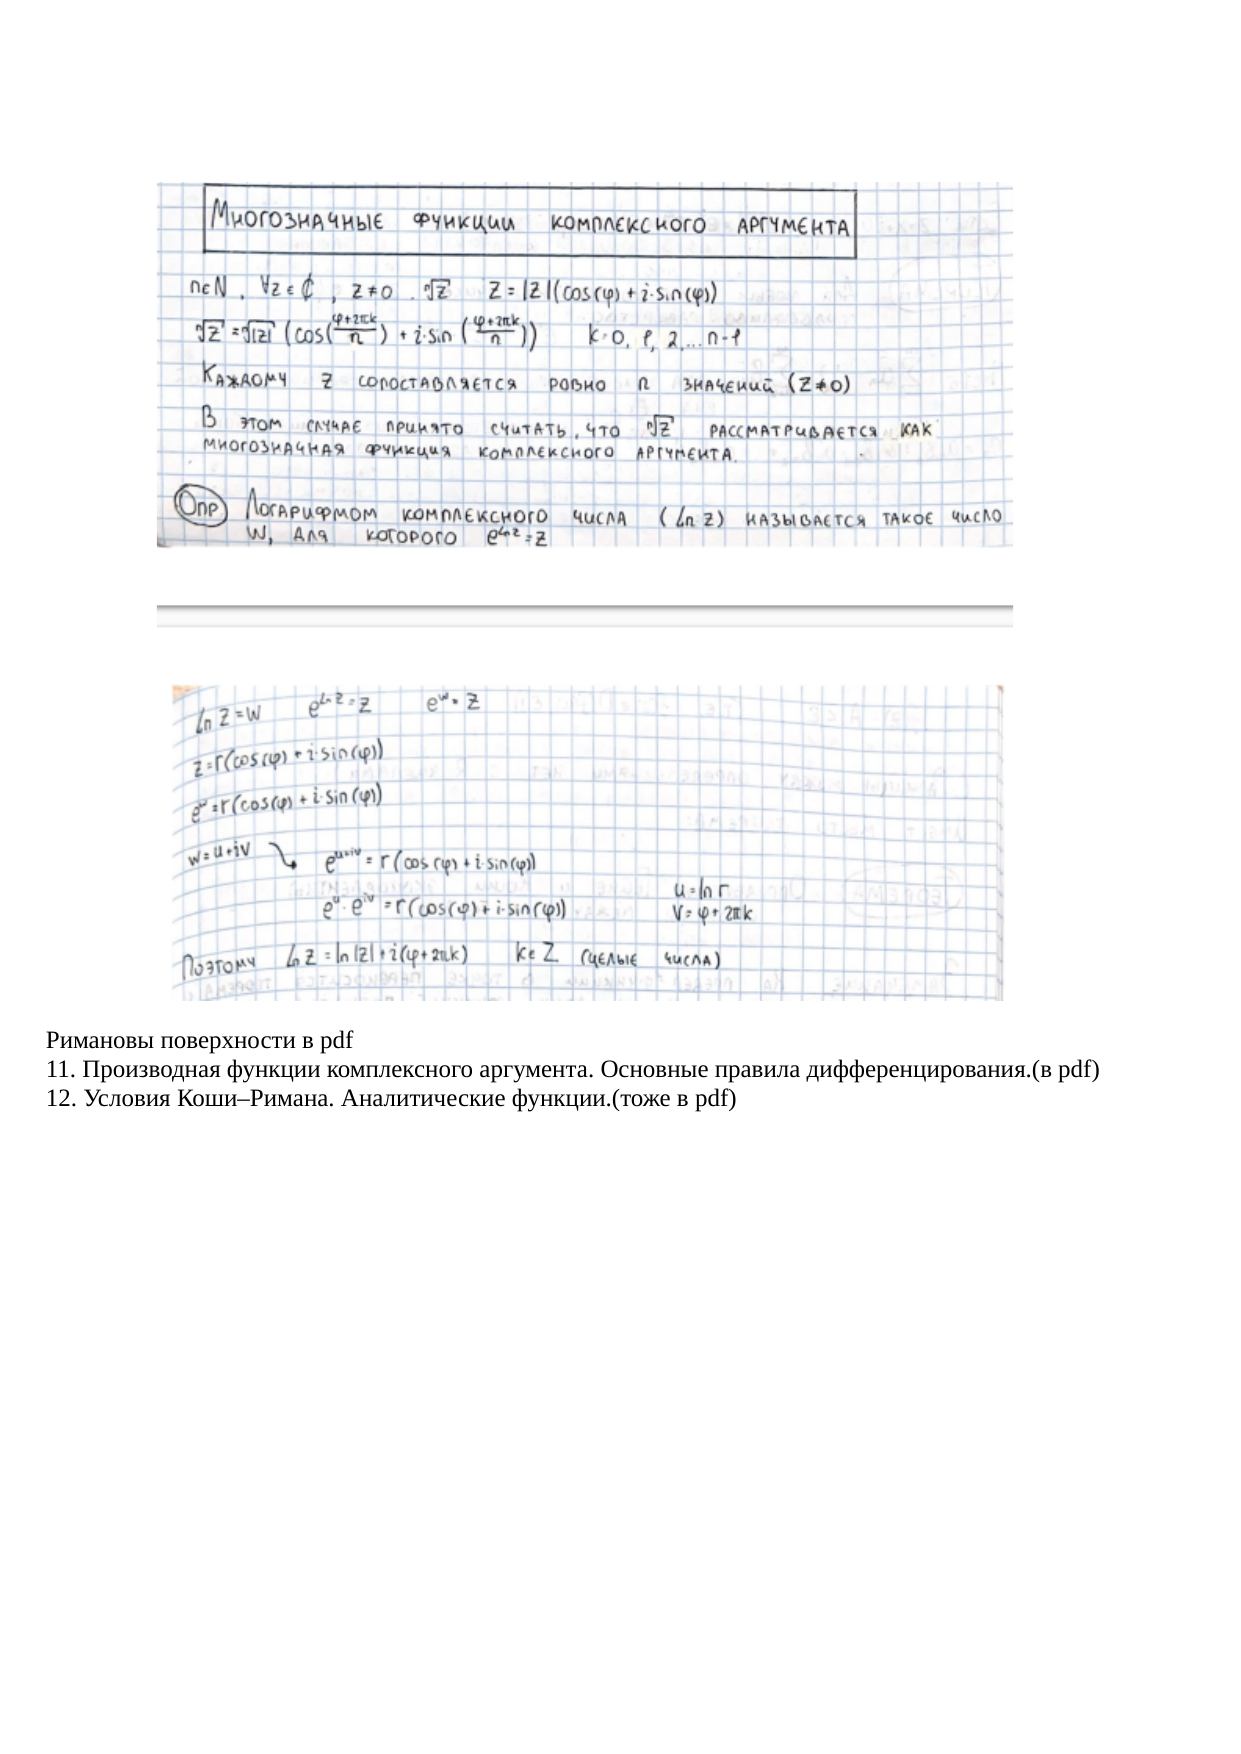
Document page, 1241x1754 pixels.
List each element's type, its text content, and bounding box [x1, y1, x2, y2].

text Римановы поверхности в pdf 11. Производная функции комплексного аргумента. Основные правила дифференцирования.(в pdf) [46, 76, 1209, 1083]
text 12. Условия Коши–Римана. Аналитические функции.(тоже в pdf) [46, 1083, 1209, 1111]
picture [156, 182, 1014, 1001]
